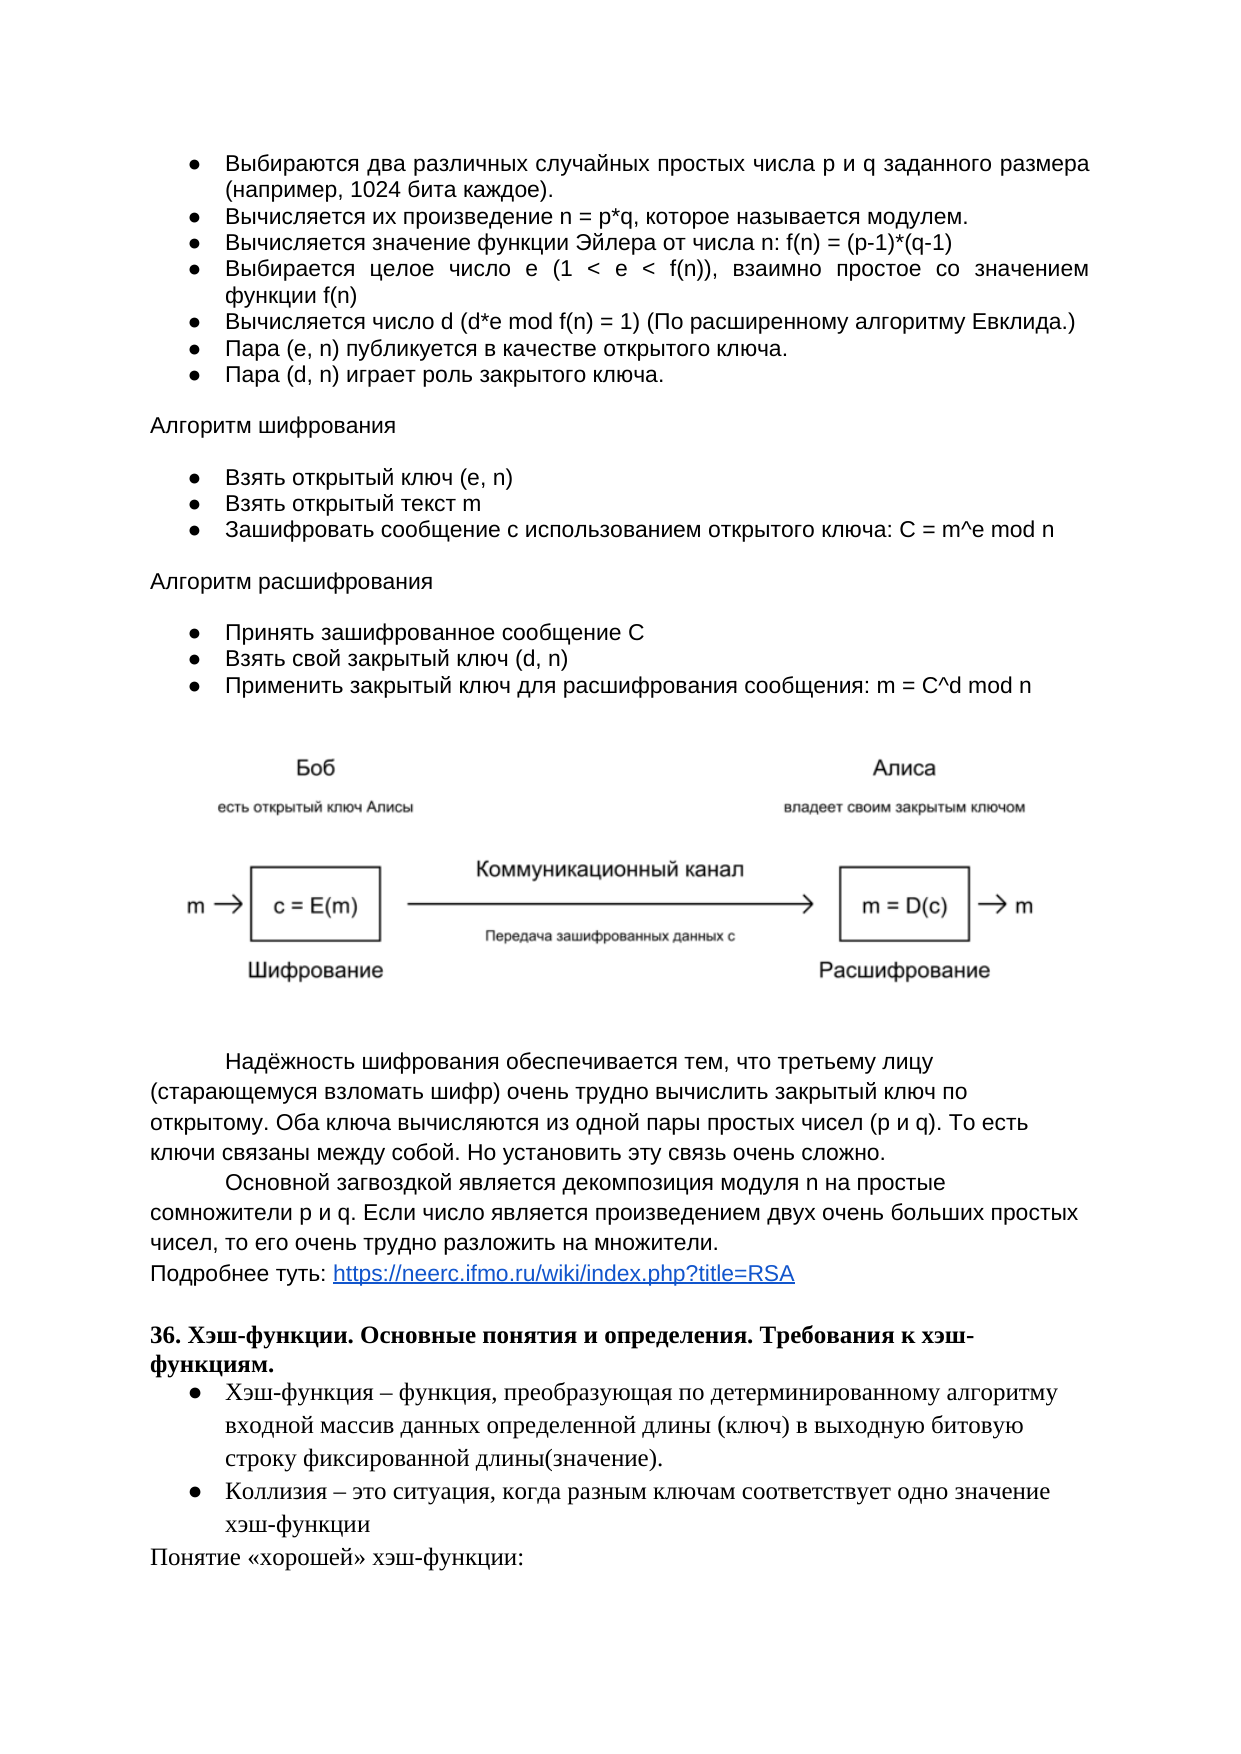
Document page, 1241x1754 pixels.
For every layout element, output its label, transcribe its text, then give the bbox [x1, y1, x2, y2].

list Выбираются два различных случайных простых числа p и q заданного размера (например, 1024 бита каждое). [187, 150, 1090, 203]
picture [150, 723, 1091, 1023]
list Взять свой закрытый ключ (d, n) [187, 645, 1090, 672]
list Выбирается целое число e (1 < e < f(n)), взаимно простое со значением функции f(n) [187, 255, 1090, 308]
text Понятие «хорошей» хэш-функции: [150, 1542, 1090, 1571]
list Вычисляется значение функции Эйлера от числа n: f(n) = (p-1)*(q-1) [187, 229, 1090, 255]
text Алгоритм расшифрования [150, 568, 1090, 594]
text Надёжность шифрования обеспечивается тем, что третьему лицу (старающемуся взломать шифр) очень трудно вычислить закрытый ключ по открытому. Оба ключа вычисляются из одной пары простых чисел (p и q). То есть ключи связаны между собой. Но установить эту связь очень сложно. [150, 1048, 1090, 1165]
list Пара (d, n) играет роль закрытого ключа. [187, 361, 1090, 387]
list Хэш-функция – функция, преобразующая по детерминированному алгоритму входной массив данных определенной длины (ключ) в выходную битовую строку фиксированной длины(значение). [187, 1377, 1090, 1472]
list Взять открытый ключ (e, n) [187, 463, 1090, 490]
list Взять открытый текст m [187, 490, 1090, 516]
text Подробнее туть: https://neerc.ifmo.ru/wiki/index.php?title=RSA [150, 1259, 1090, 1286]
title 36. Хэш-функции. Основные понятия и определения. Требования к хэш-функциям. [150, 1320, 1090, 1377]
list Вычисляется число d (d*e mod f(n) = 1) (По расширенному алгоритму Евклида.) [187, 308, 1090, 334]
text Алгоритм шифрования [150, 412, 1090, 438]
list Вычисляется их произведение n = p*q, которое называется модулем. [187, 203, 1090, 229]
list Пара (e, n) публикуется в качестве открытого ключа. [187, 334, 1090, 361]
list Зашифровать сообщение с использованием открытого ключа: C = m^e mod n [187, 516, 1090, 543]
text Основной загвоздкой является декомпозиция модуля n на простые сомножители p и q. Если число является произведением двух очень больших простых чисел, то его очень трудно разложить на множители. [150, 1169, 1090, 1256]
list Коллизия – это ситуация, когда разным ключам соответствует одно значение хэш-функции [187, 1476, 1090, 1538]
list Применить закрытый ключ для расшифрования сообщения: m = C^d mod n [187, 672, 1090, 698]
list Принять зашифрованное сообщение С [187, 619, 1090, 645]
